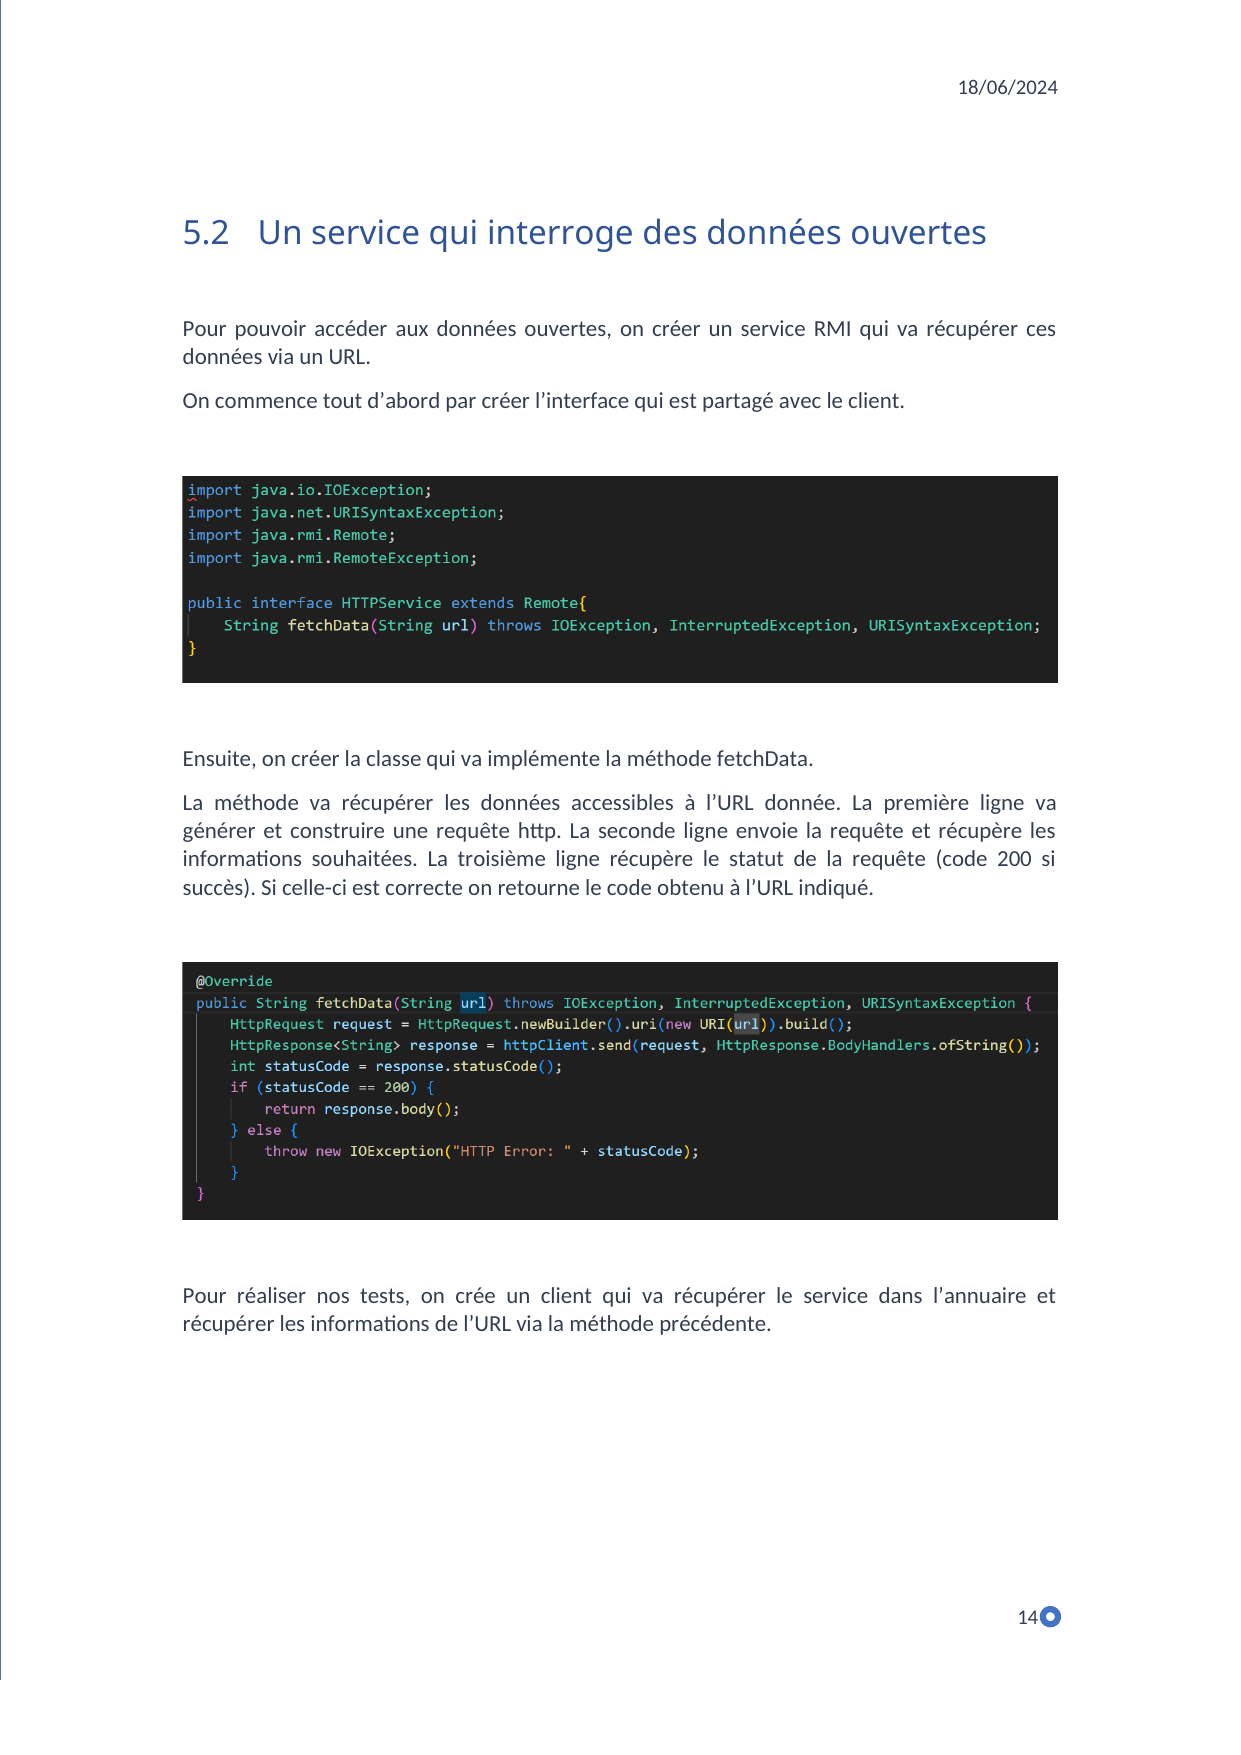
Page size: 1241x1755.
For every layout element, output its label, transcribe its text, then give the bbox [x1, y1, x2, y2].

list La méthode va récupérer les données accessibles à l’URL donnée. La première ligne va générer et construire une requête http. La seconde ligne envoie la requête et récupère les informations souhaitées. La troisième ligne récupère le statut de la requête (code 200 si succès). Si celle-ci est correcte on retourne le code obtenu à l’URL indiqué. [182, 788, 1058, 901]
list Pour réaliser nos tests, on crée un client qui va récupérer le service dans l’annuaire et récupérer les informations de l’URL via la méthode précédente. [182, 1281, 1058, 1337]
list Pour pouvoir accéder aux données ouvertes, on créer un service RMI qui va récupérer ces données via un URL. [182, 314, 1058, 370]
list On commence tout d’abord par créer l’interface qui est partagé avec le client. [182, 387, 1058, 415]
list Un service qui interroge des données ouvertes [182, 209, 1058, 254]
list Ensuite, on créer la classe qui va implémente la méthode fetchData. [182, 744, 1058, 772]
